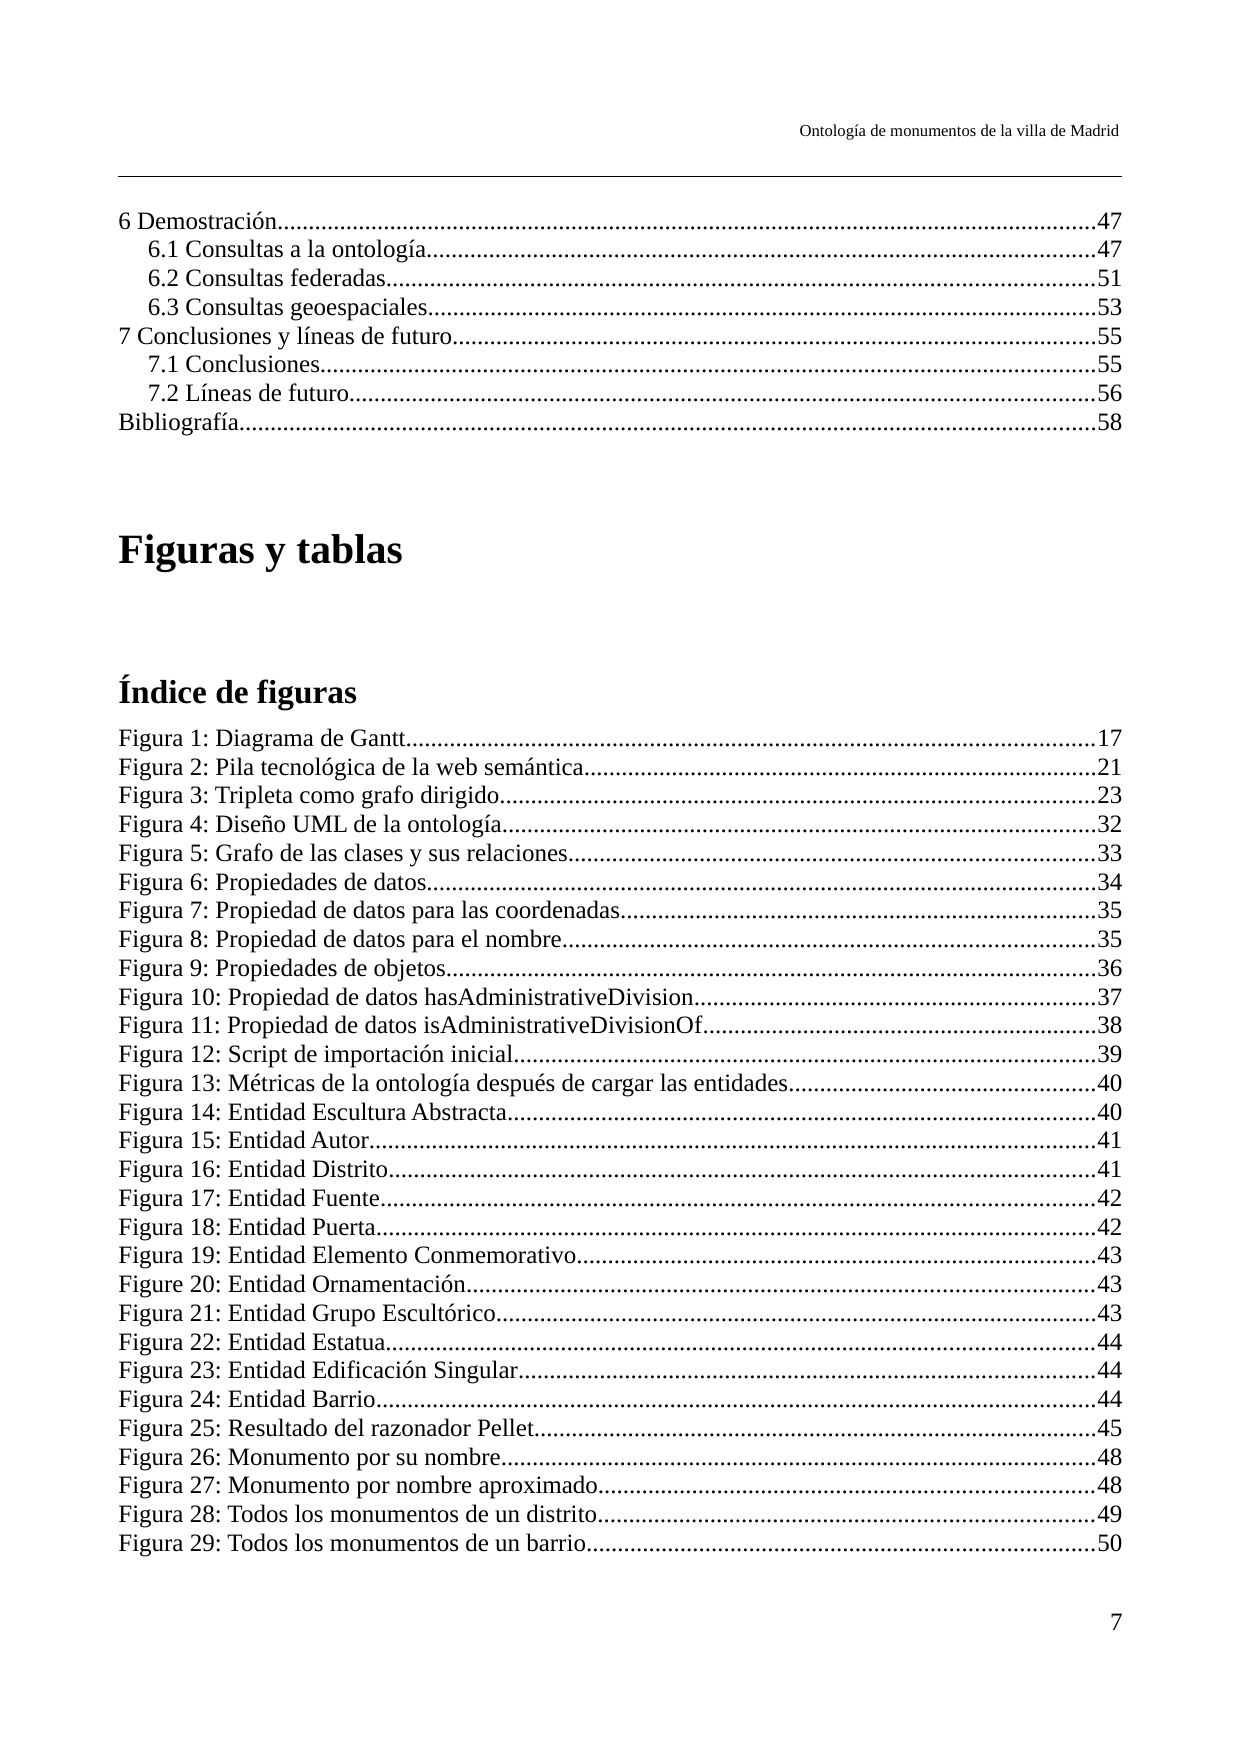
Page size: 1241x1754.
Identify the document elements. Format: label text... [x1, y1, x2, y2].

text Figura 29: Todos los monumentos de un barrio 50 [118, 1528, 1122, 1557]
text 6 Demostración 47 [118, 206, 1122, 234]
text 7.2 Líneas de futuro 56 [148, 378, 1122, 407]
text Figura 7: Propiedad de datos para las coordenadas 35 [118, 896, 1122, 924]
text Figura 10: Propiedad de datos hasAdministrativeDivision 37 [118, 982, 1122, 1011]
text Figura 24: Entidad Barrio 44 [118, 1384, 1122, 1413]
text Figura 11: Propiedad de datos isAdministrativeDivisionOf 38 [118, 1011, 1122, 1039]
text Figura 22: Entidad Estatua 44 [118, 1327, 1122, 1356]
text Figura 19: Entidad Elemento Conmemorativo 43 [118, 1241, 1122, 1269]
text Figura 15: Entidad Autor 41 [118, 1126, 1122, 1154]
text Bibliografía 58 [118, 407, 1122, 436]
text Figura 1: Diagrama de Gantt 17 [118, 723, 1122, 752]
text 7 Conclusiones y líneas de futuro 55 [118, 321, 1122, 349]
text Figura 23: Entidad Edificación Singular 44 [118, 1356, 1122, 1384]
text Figura 2: Pila tecnológica de la web semántica 21 [118, 752, 1122, 781]
text Figura 17: Entidad Fuente 42 [118, 1183, 1122, 1212]
text Figura 13: Métricas de la ontología después de cargar las entidades 40 [118, 1068, 1122, 1097]
text Figura 14: Entidad Escultura Abstracta 40 [118, 1097, 1122, 1126]
text Figura 26: Monumento por su nombre 48 [118, 1442, 1122, 1471]
text 6.2 Consultas federadas 51 [148, 263, 1122, 292]
text 6.1 Consultas a la ontología 47 [148, 234, 1122, 263]
text 6.3 Consultas geoespaciales 53 [148, 292, 1122, 321]
text Figura 4: Diseño UML de la ontología 32 [118, 809, 1122, 838]
title Figuras y tablas [118, 524, 1122, 572]
text Figura 28: Todos los monumentos de un distrito 49 [118, 1499, 1122, 1528]
text Figura 9: Propiedades de objetos 36 [118, 953, 1122, 982]
text Figura 25: Resultado del razonador Pellet 45 [118, 1413, 1122, 1442]
subtitle Índice de figuras [118, 672, 1122, 711]
text Figura 27: Monumento por nombre aproximado 48 [118, 1471, 1122, 1499]
text Figura 8: Propiedad de datos para el nombre 35 [118, 924, 1122, 953]
text Figura 6: Propiedades de datos 34 [118, 867, 1122, 896]
text Figura 5: Grafo de las clases y sus relaciones 33 [118, 838, 1122, 867]
text Figura 3: Tripleta como grafo dirigido 23 [118, 781, 1122, 809]
text Figura 18: Entidad Puerta 42 [118, 1212, 1122, 1241]
text Figura 16: Entidad Distrito 41 [118, 1154, 1122, 1183]
text Figure 20: Entidad Ornamentación 43 [118, 1269, 1122, 1298]
text 7.1 Conclusiones 55 [148, 349, 1122, 378]
text Figura 21: Entidad Grupo Escultórico 43 [118, 1298, 1122, 1327]
text Figura 12: Script de importación inicial 39 [118, 1039, 1122, 1068]
